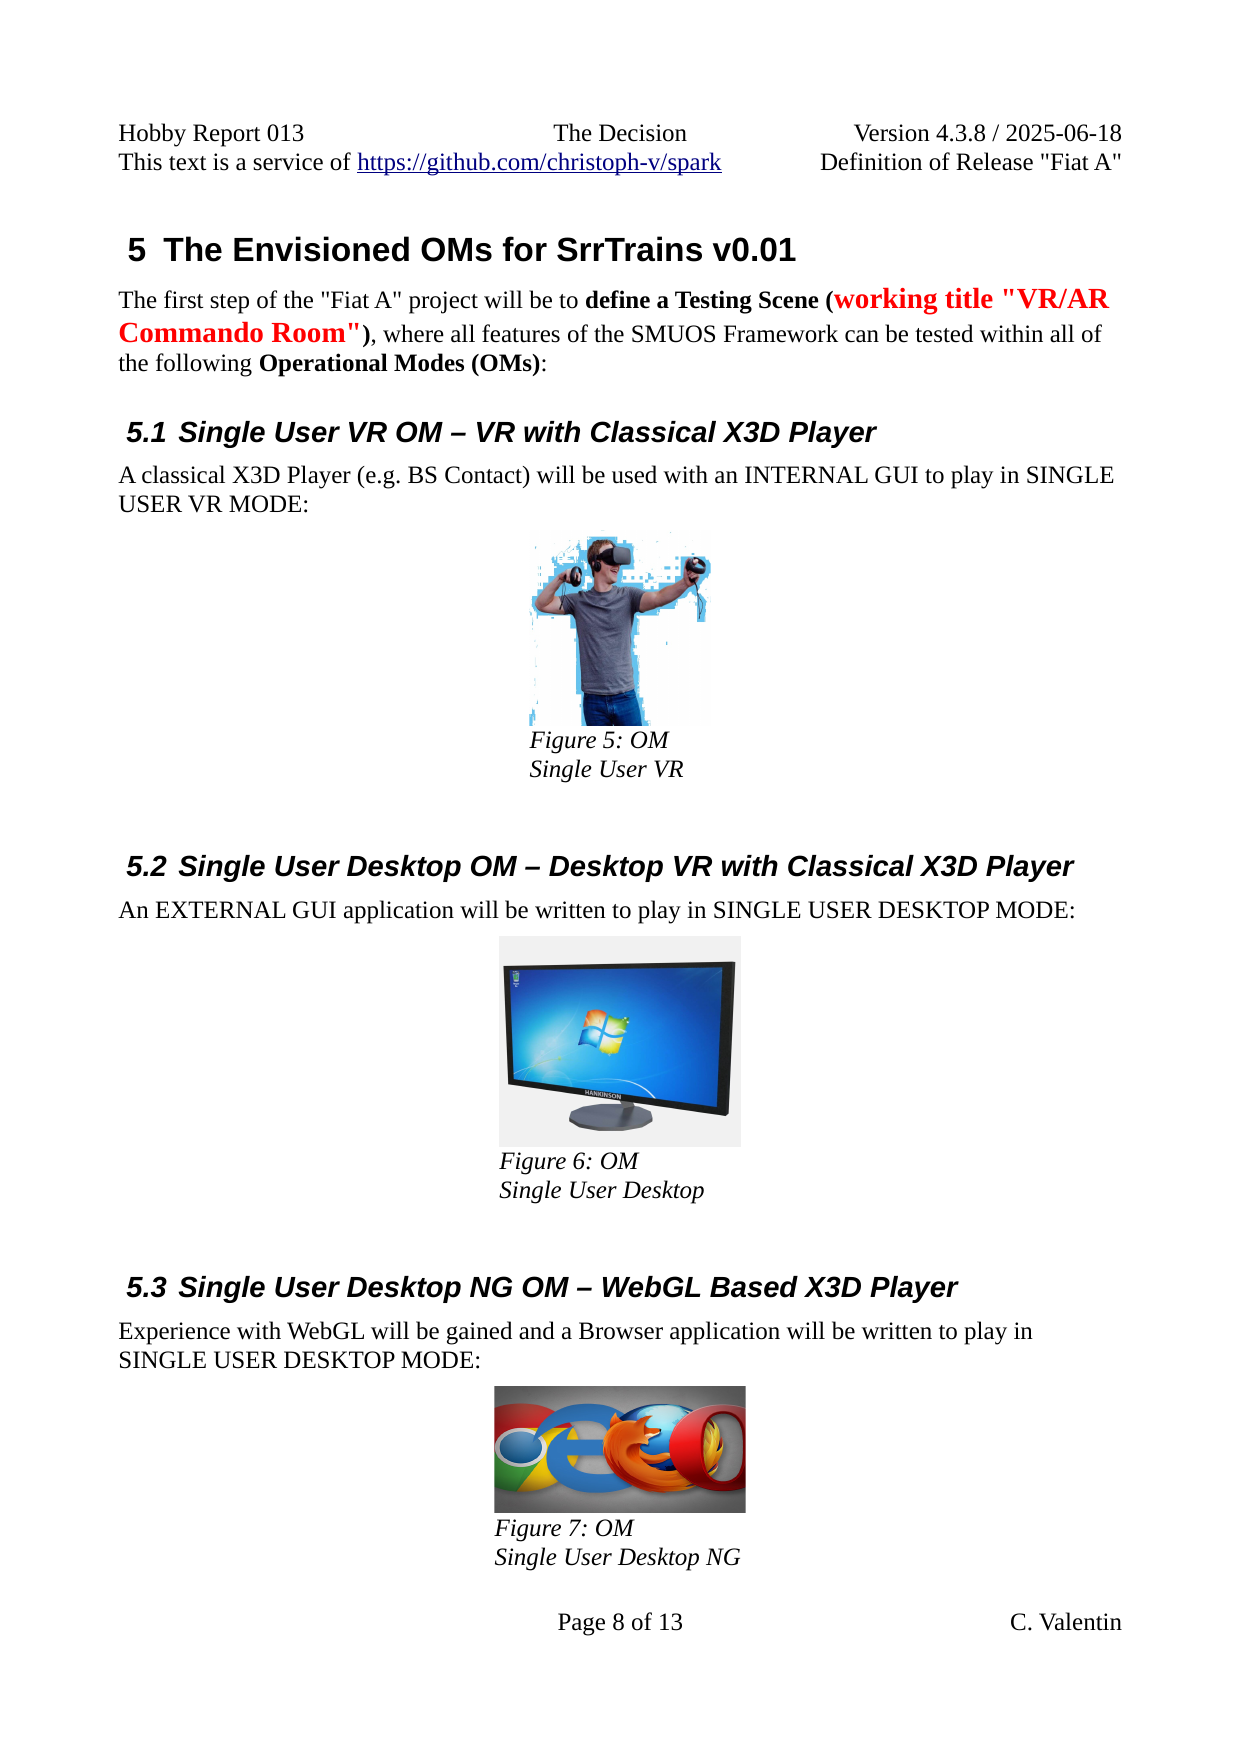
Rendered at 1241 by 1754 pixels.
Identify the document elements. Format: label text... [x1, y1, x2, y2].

text Figure 6: OM Single User Desktop [499, 1147, 741, 1204]
picture [499, 936, 741, 1147]
text An EXTERNAL GUI application will be written to play in SINGLE USER DESKTOP MODE: [118, 895, 1122, 924]
text Experience with WebGL will be gained and a Browser application will be written to play in SINGLE USER DESKTOP MODE: [118, 1316, 1122, 1374]
text The first step of the "Fiat A" project will be to define a Testing Scene (working title "VR/AR Commando Room"), where all features of the SMUOS Framework can be tested within all of the following Operational Modes (OMs): [118, 281, 1122, 377]
picture [529, 530, 711, 726]
text A classical X3D Player (e.g. BS Contact) will be used with an INTERNAL GUI to play in SINGLE USER VR MODE: [118, 461, 1122, 518]
text Figure 5: OM Single User VR [529, 726, 711, 783]
subtitle Single User Desktop NG OM – WebGL Based X3D Player [118, 1270, 1122, 1304]
picture [494, 1386, 746, 1513]
subtitle Single User VR OM – VR with Classical X3D Player [118, 414, 1122, 448]
subtitle Single User Desktop OM – Desktop VR with Classical X3D Player [118, 849, 1122, 883]
subtitle The Envisioned OMs for SrrTrains v0.01 [118, 230, 1122, 269]
text Figure 7: OM Single User Desktop NG [494, 1513, 746, 1571]
